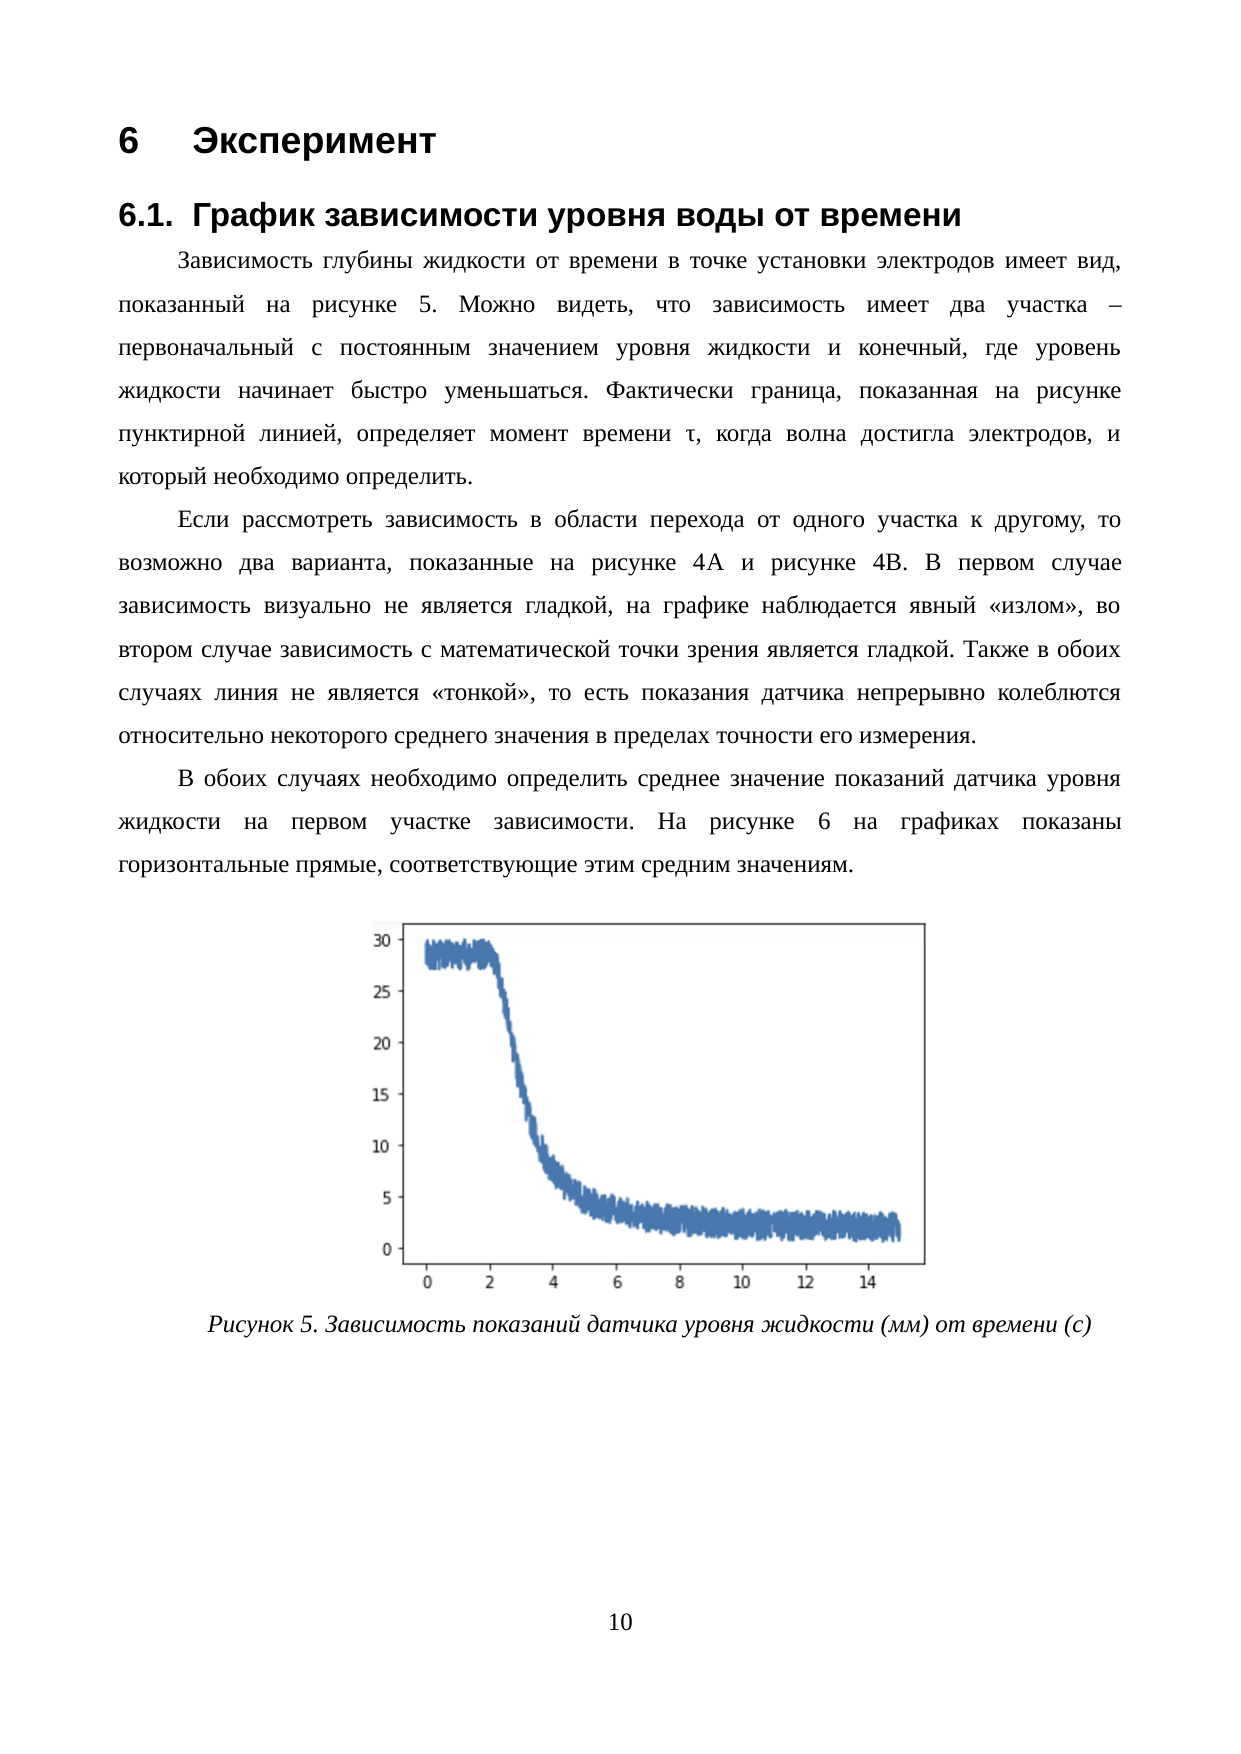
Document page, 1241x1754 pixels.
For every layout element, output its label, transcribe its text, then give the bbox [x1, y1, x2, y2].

subtitle График зависимости уровня воды от времени [118, 194, 1122, 233]
text В обоих случаях необходимо определить среднее значение показаний датчика уровня жидкости на первом участке зависимости. На рисунке 6 на графиках показаны горизонтальные прямые, соответствующие этим средним значениям. [118, 763, 1122, 878]
text Рисунок 5. Зависимость показаний датчика уровня жидкости (мм) от времени (с) [118, 1309, 1122, 1338]
text Если рассмотреть зависимость в области перехода от одного участка к другому, то возможно два варианта, показанные на рисунке 4A и рисунке 4B. В первом случае зависимость визуально не является гладкой, на графике наблюдается явный «излом», во втором случае зависимость с математической точки зрения является гладкой. Также в обоих случаях линия не является «тонкой», то есть показания датчика непрерывно колеблются относительно некоторого среднего значения в пределах точности его измерения. [118, 504, 1122, 749]
subtitle Эксперимент [118, 118, 1122, 161]
text Зависимость глубины жидкости от времени в точке установки электродов имеет вид, показанный на рисунке 5. Можно видеть, что зависимость имеет два участка – первоначальный с постоянным значением уровня жидкости и конечный, где уровень жидкости начинает быстро уменьшаться. Фактически граница, показанная на рисунке пунктирной линией, определяет момент времени τ, когда волна достигла электродов, и который необходимо определить. [118, 246, 1122, 490]
picture [371, 921, 928, 1296]
